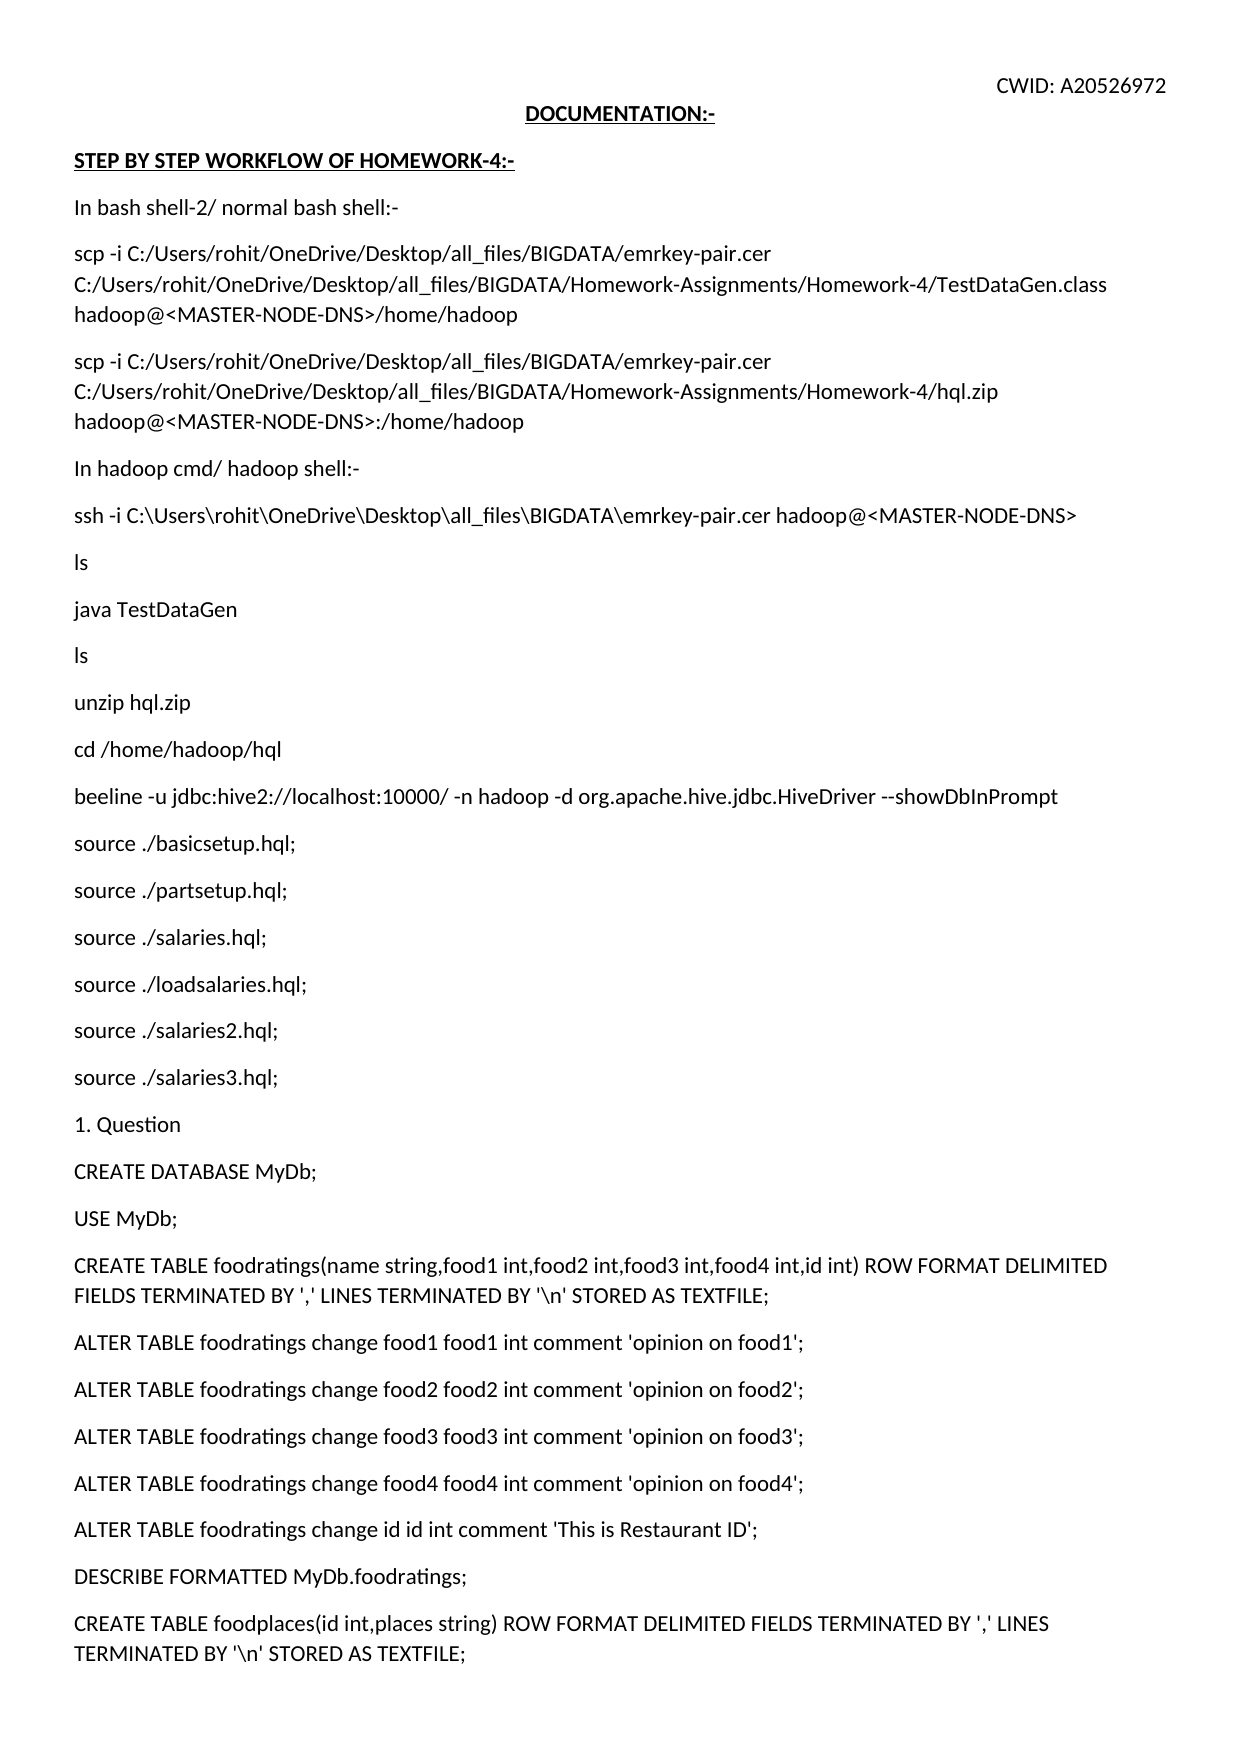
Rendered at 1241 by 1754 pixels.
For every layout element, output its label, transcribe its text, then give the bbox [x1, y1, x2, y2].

text source ./partsetup.hql; [74, 876, 1166, 904]
text ALTER TABLE foodratings change food3 food3 int comment 'opinion on food3'; [74, 1422, 1166, 1450]
text ls [74, 642, 1166, 669]
text STEP BY STEP WORKFLOW OF HOMEWORK-4:- [74, 146, 1166, 174]
text CREATE TABLE foodratings(name string,food1 int,food2 int,food3 int,food4 int,id int) ROW FORMAT DELIMITED FIELDS TERMINATED BY ',' LINES TERMINATED BY '\n' STORED AS TEXTFILE; [74, 1251, 1166, 1309]
text source ./salaries2.hql; [74, 1017, 1166, 1044]
text unzip hql.zip [74, 688, 1166, 716]
text source ./salaries3.hql; [74, 1063, 1166, 1091]
text cd /home/hadoop/hql [74, 735, 1166, 763]
text 1. Question [74, 1110, 1166, 1138]
text source ./salaries.hql; [74, 923, 1166, 951]
text beeline -u jdbc:hive2://localhost:10000/ -n hadoop -d org.apache.hive.jdbc.HiveDriver --showDbInPrompt [74, 782, 1166, 810]
text source ./loadsalaries.hql; [74, 970, 1166, 998]
text scp -i C:/Users/rohit/OneDrive/Desktop/all_files/BIGDATA/emrkey-pair.cer C:/Users/rohit/OneDrive/Desktop/all_files/BIGDATA/Homework-Assignments/Homework-4/TestDataGen.class hadoop@<MASTER-NODE-DNS>/home/hadoop [74, 239, 1166, 328]
text CREATE TABLE foodplaces(id int,places string) ROW FORMAT DELIMITED FIELDS TERMINATED BY ',' LINES TERMINATED BY '\n' STORED AS TEXTFILE; [74, 1609, 1166, 1667]
text source ./basicsetup.hql; [74, 829, 1166, 857]
text scp -i C:/Users/rohit/OneDrive/Desktop/all_files/BIGDATA/emrkey-pair.cer C:/Users/rohit/OneDrive/Desktop/all_files/BIGDATA/Homework-Assignments/Homework-4/hql.zip hadoop@<MASTER-NODE-DNS>:/home/hadoop [74, 347, 1166, 435]
text java TestDataGen [74, 595, 1166, 623]
text ALTER TABLE foodratings change food2 food2 int comment 'opinion on food2'; [74, 1375, 1166, 1403]
text ls [74, 548, 1166, 576]
text ALTER TABLE foodratings change id id int comment 'This is Restaurant ID'; [74, 1516, 1166, 1543]
text In bash shell-2/ normal bash shell:- [74, 193, 1166, 221]
text CREATE DATABASE MyDb; [74, 1157, 1166, 1185]
text ALTER TABLE foodratings change food1 food1 int comment 'opinion on food1'; [74, 1328, 1166, 1356]
text ALTER TABLE foodratings change food4 food4 int comment 'opinion on food4'; [74, 1469, 1166, 1497]
text USE MyDb; [74, 1204, 1166, 1232]
text DOCUMENTATION:- [74, 99, 1166, 127]
text ssh -i C:\Users\rohit\OneDrive\Desktop\all_files\BIGDATA\emrkey-pair.cer hadoop@<MASTER-NODE-DNS> [74, 501, 1166, 529]
text DESCRIBE FORMATTED MyDb.foodratings; [74, 1562, 1166, 1590]
text In hadoop cmd/ hadoop shell:- [74, 454, 1166, 482]
